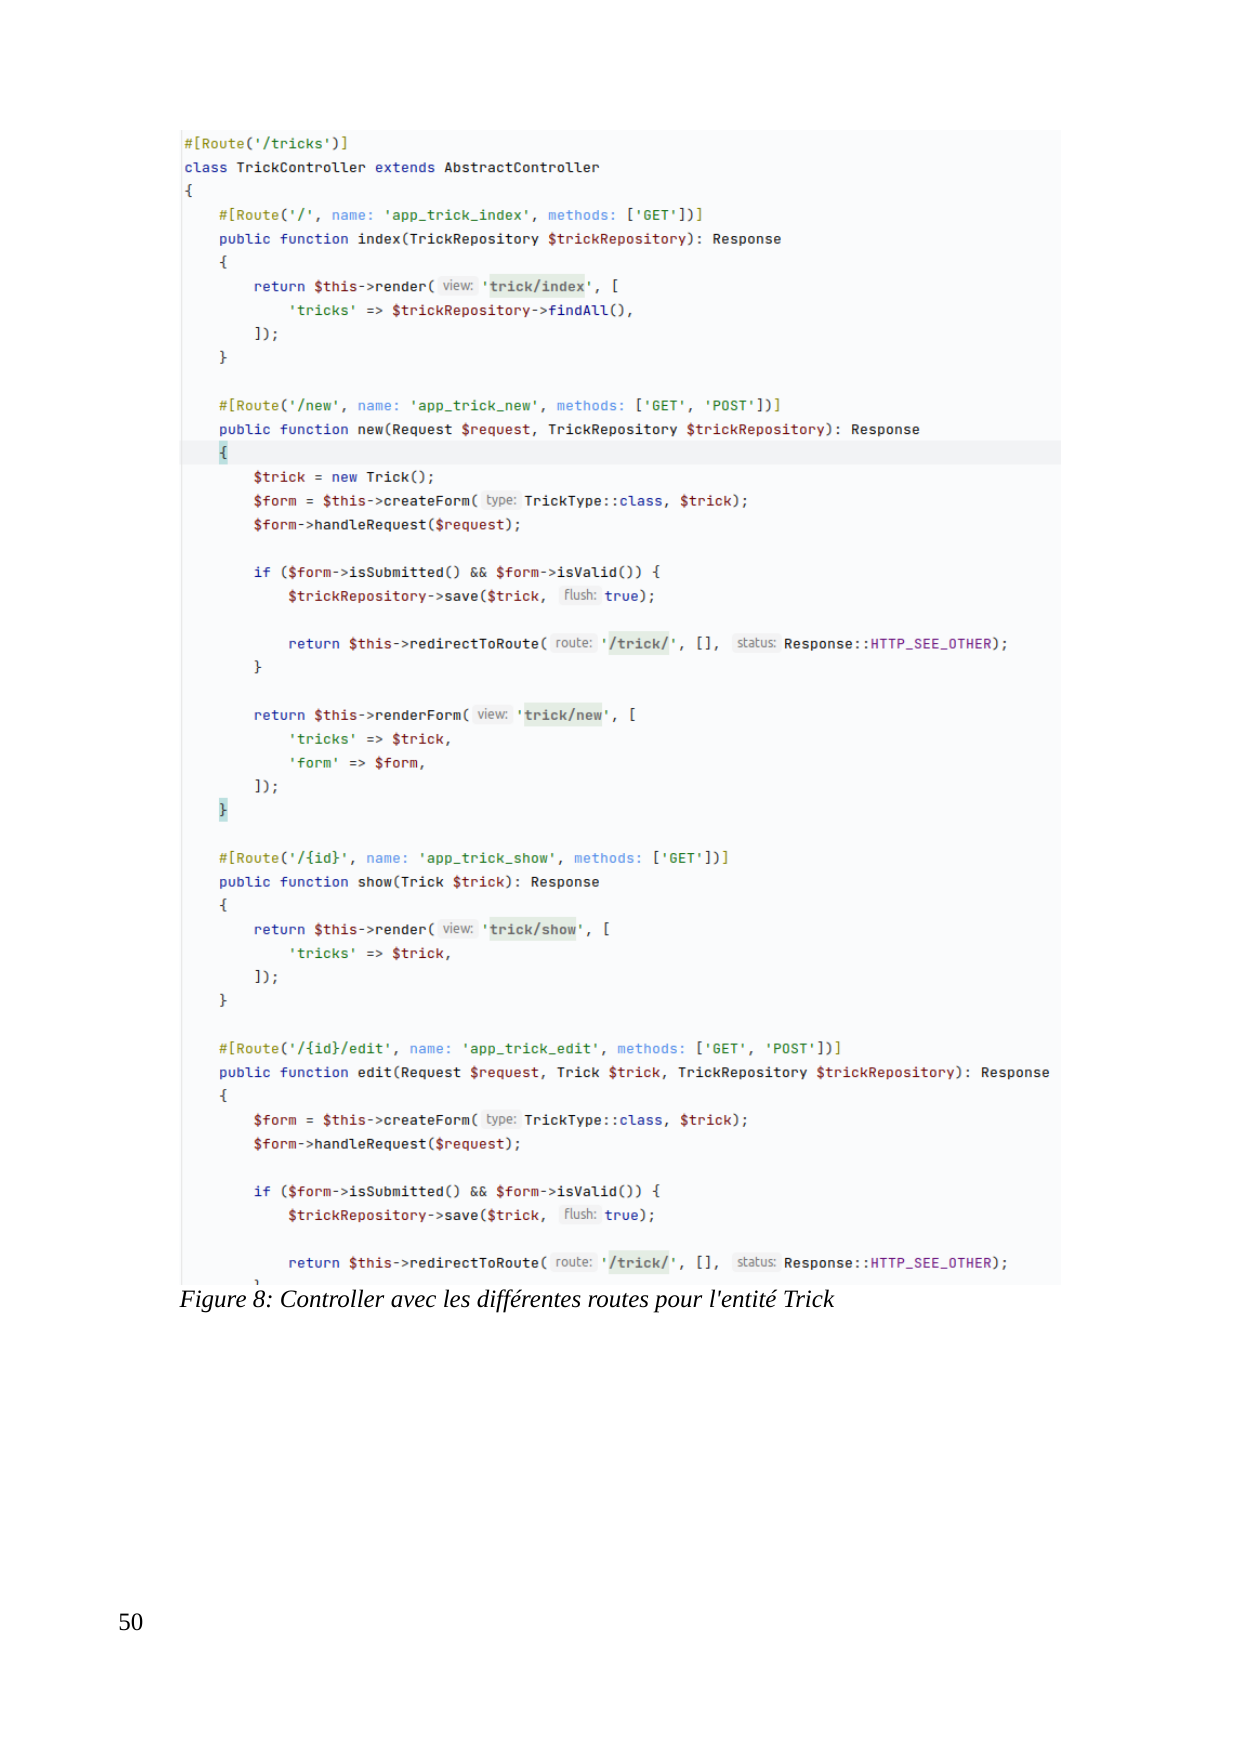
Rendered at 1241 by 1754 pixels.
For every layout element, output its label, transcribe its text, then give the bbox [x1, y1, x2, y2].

picture [179, 130, 1061, 1285]
text Figure 8: Controller avec les différentes routes pour l'entité Trick [179, 1285, 1061, 1313]
